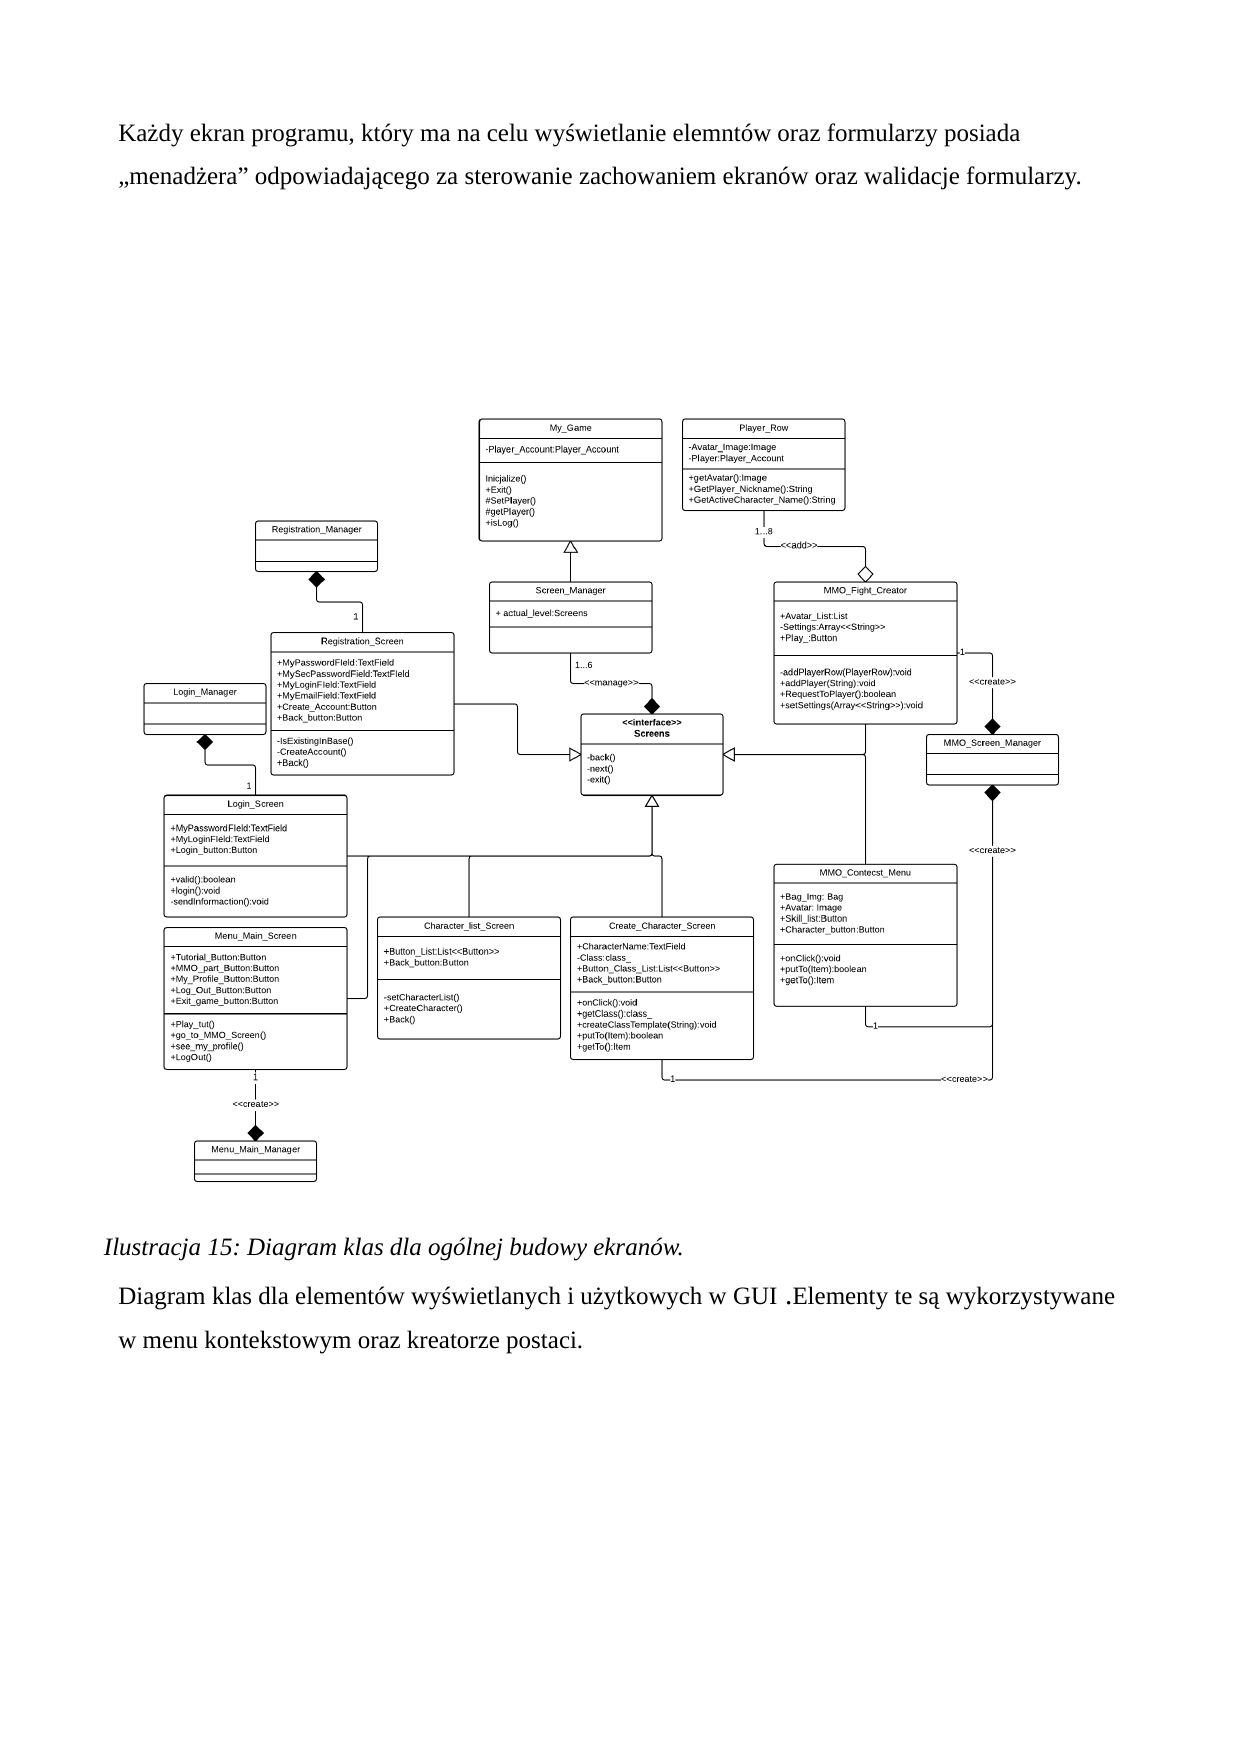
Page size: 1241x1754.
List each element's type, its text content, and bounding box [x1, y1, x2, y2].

picture [103, 358, 1108, 1232]
text Każdy ekran programu, który ma na celu wyświetlanie elemntów oraz formularzy posiada „menadżera” odpowiadającego za sterowanie zachowaniem ekranów oraz walidacje formularzy. [118, 118, 1122, 190]
text Diagram klas dla elementów wyświetlanych i użytkowych w GUI .Elementy te są wykorzystywane w menu kontekstowym oraz kreatorze postaci. [118, 334, 1122, 1354]
text Ilustracja 15: Diagram klas dla ogólnej budowy ekranów. [104, 1232, 1108, 1260]
